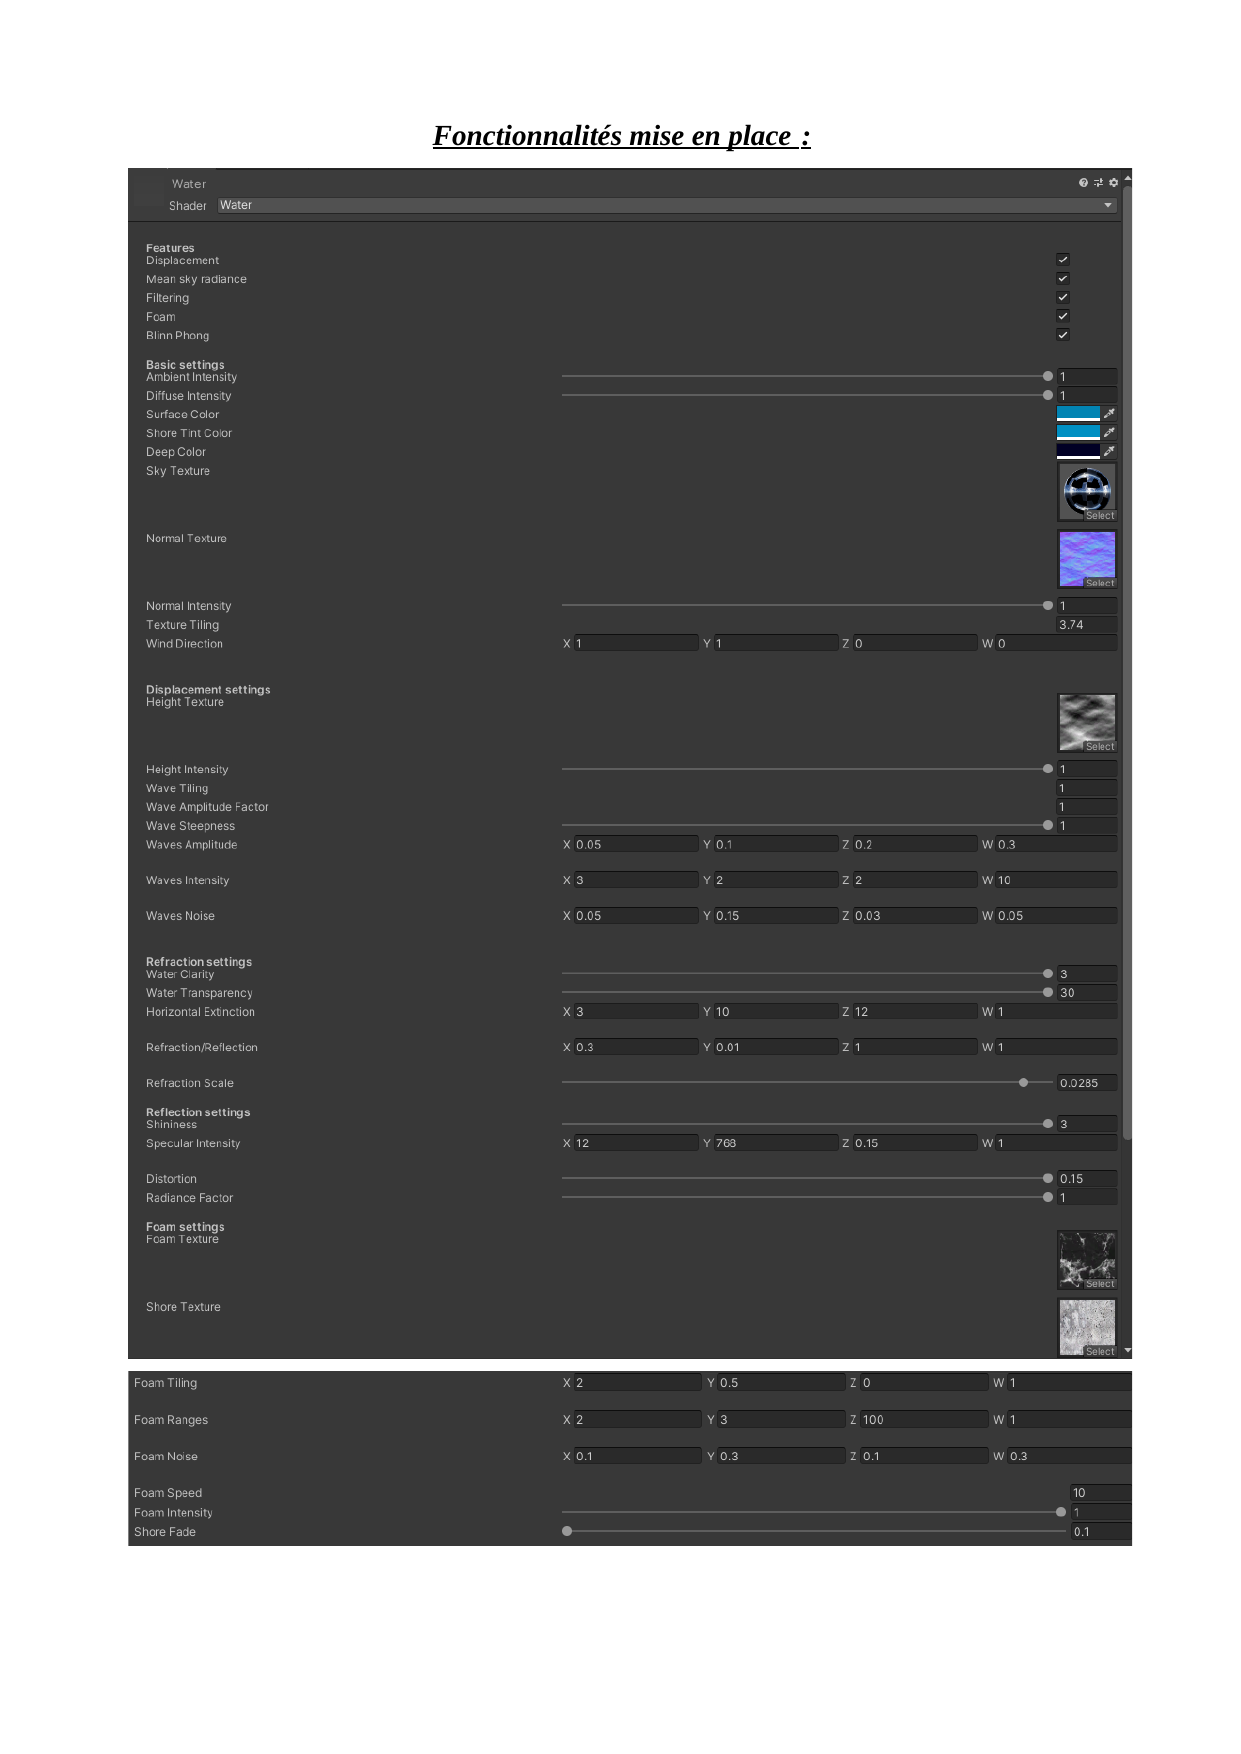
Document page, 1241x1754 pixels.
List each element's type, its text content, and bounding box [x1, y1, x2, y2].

picture [128, 1371, 1133, 1546]
picture [128, 168, 1133, 1359]
text Fonctionnalités mise en place : [124, 118, 1122, 152]
